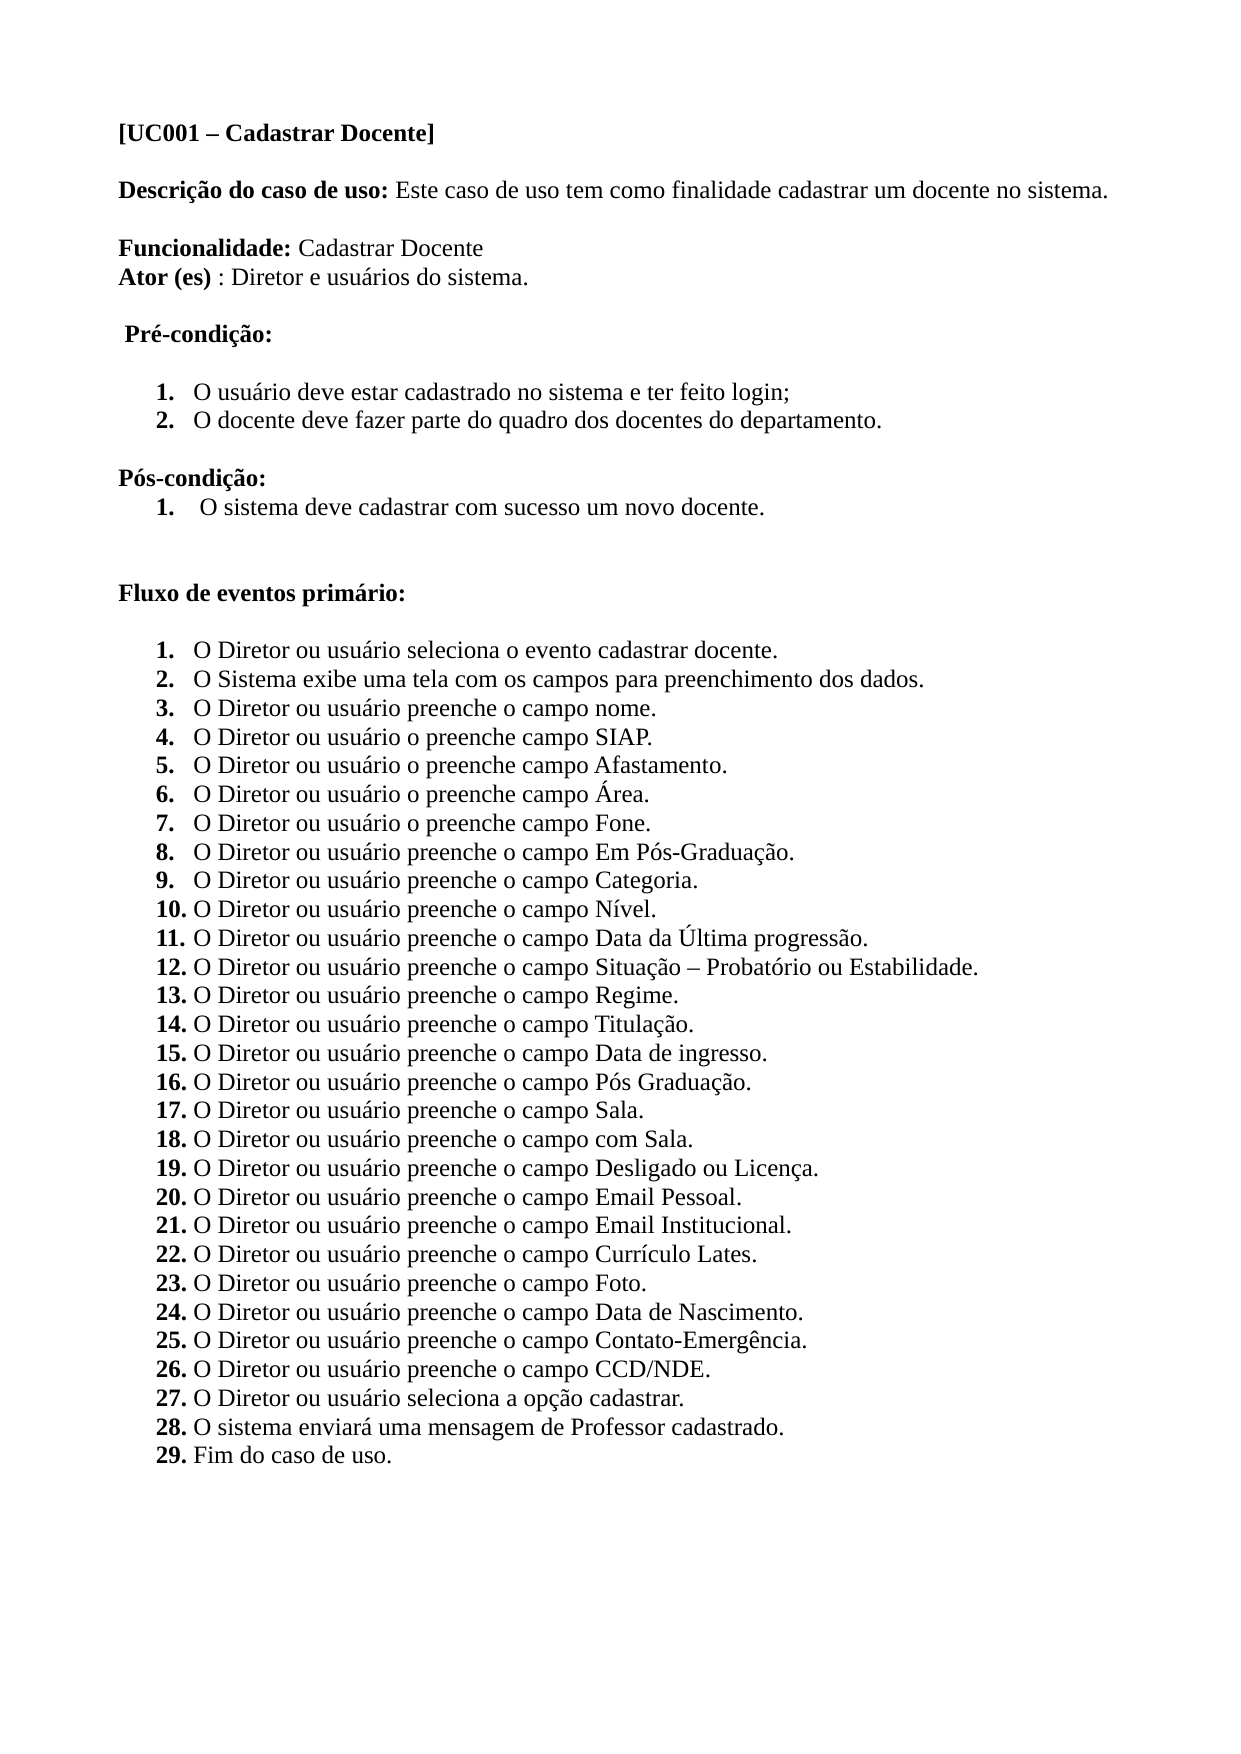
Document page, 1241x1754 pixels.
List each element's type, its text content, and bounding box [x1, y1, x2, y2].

text Funcionalidade: Cadastrar Docente [118, 233, 1122, 262]
list O Diretor ou usuário preenche o campo Categoria. [156, 866, 1122, 894]
list Fim do caso de uso. [156, 1441, 1122, 1469]
list O Diretor ou usuário preenche o campo nome. [156, 693, 1122, 722]
list O Diretor ou usuário preenche o campo Desligado ou Licença. [156, 1153, 1122, 1182]
text Descrição do caso de uso: Este caso de uso tem como finalidade cadastrar um docente no sistema. [118, 176, 1122, 204]
list O Diretor ou usuário preenche o campo Email Institucional. [156, 1211, 1122, 1239]
list O docente deve fazer parte do quadro dos docentes do departamento. [156, 406, 1122, 434]
list O Diretor ou usuário preenche o campo Data da Última progressão. [156, 923, 1122, 952]
list O Diretor ou usuário preenche o campo Sala. [156, 1096, 1122, 1124]
list O Diretor ou usuário preenche o campo Situação – Probatório ou Estabilidade. [156, 952, 1122, 981]
text Ator (es) : Diretor e usuários do sistema. [118, 262, 1122, 291]
list O Diretor ou usuário preenche o campo Foto. [156, 1268, 1122, 1297]
list O sistema enviará uma mensagem de Professor cadastrado. [156, 1412, 1122, 1441]
list O Diretor ou usuário preenche o campo Currículo Lates. [156, 1239, 1122, 1268]
text [UC001 – Cadastrar Docente] [118, 118, 1122, 147]
list O Diretor ou usuário preenche o campo Nível. [156, 894, 1122, 923]
list O Diretor ou usuário preenche o campo Regime. [156, 981, 1122, 1009]
list O Diretor ou usuário preenche o campo Pós Graduação. [156, 1067, 1122, 1096]
list O Diretor ou usuário preenche o campo Data de Nascimento. [156, 1297, 1122, 1326]
text Pós-condição: [118, 463, 1122, 492]
text Pré-condição: [118, 319, 1122, 348]
list O Diretor ou usuário preenche o campo Email Pessoal. [156, 1182, 1122, 1211]
text Fluxo de eventos primário: [118, 578, 1122, 607]
list O Diretor ou usuário seleciona a opção cadastrar. [156, 1383, 1122, 1412]
list O Diretor ou usuário preenche o campo Titulação. [156, 1009, 1122, 1038]
list O Diretor ou usuário preenche o campo CCD/NDE. [156, 1354, 1122, 1383]
list O Diretor ou usuário seleciona o evento cadastrar docente. [156, 636, 1122, 664]
list O usuário deve estar cadastrado no sistema e ter feito login; [156, 377, 1122, 406]
list O Diretor ou usuário o preenche campo SIAP. [156, 722, 1122, 751]
list O sistema deve cadastrar com sucesso um novo docente. [156, 492, 1122, 521]
list O Sistema exibe uma tela com os campos para preenchimento dos dados. [156, 664, 1122, 693]
list O Diretor ou usuário o preenche campo Afastamento. [156, 751, 1122, 779]
list O Diretor ou usuário preenche o campo Em Pós-Graduação. [156, 837, 1122, 866]
list O Diretor ou usuário o preenche campo Fone. [156, 808, 1122, 837]
list O Diretor ou usuário o preenche campo Área. [156, 779, 1122, 808]
list O Diretor ou usuário preenche o campo Data de ingresso. [156, 1038, 1122, 1067]
list O Diretor ou usuário preenche o campo Contato-Emergência. [156, 1326, 1122, 1354]
list O Diretor ou usuário preenche o campo com Sala. [156, 1124, 1122, 1153]
